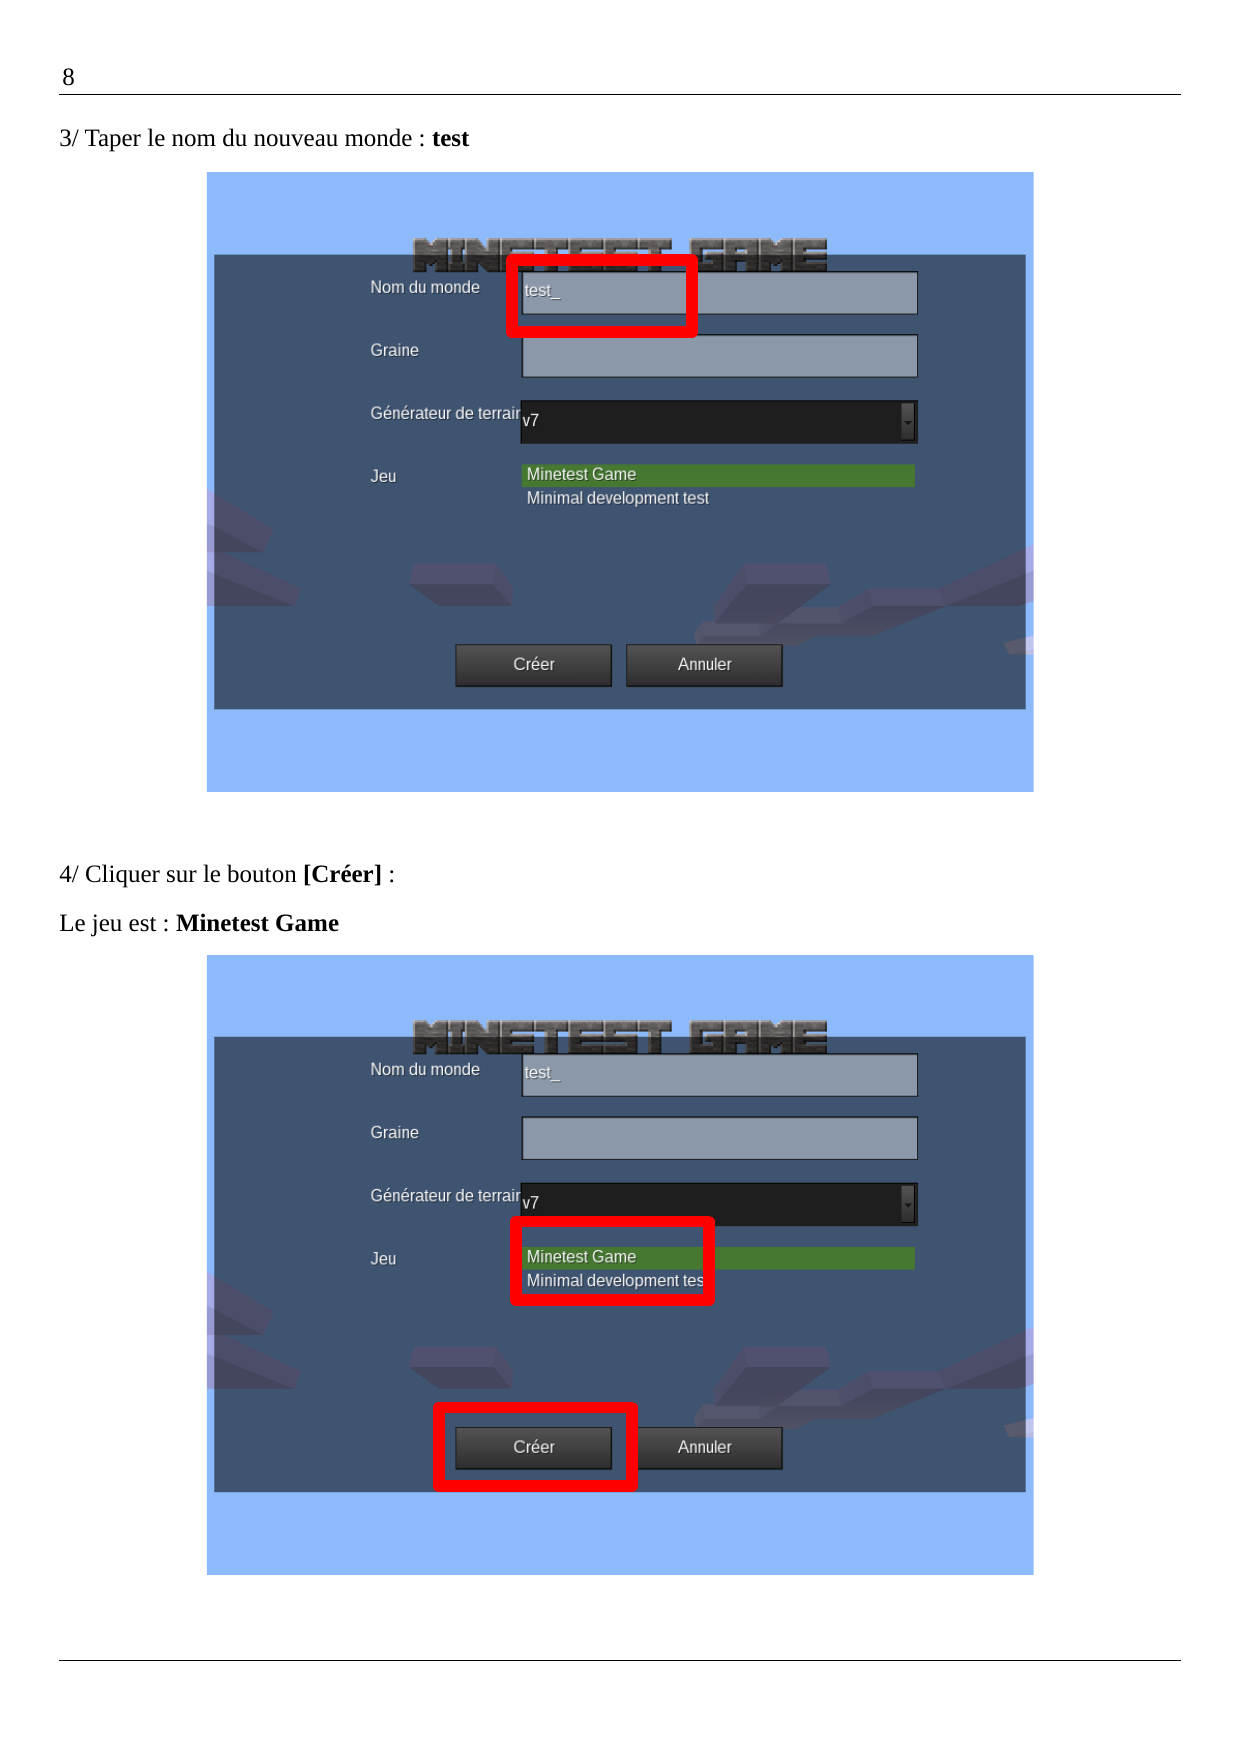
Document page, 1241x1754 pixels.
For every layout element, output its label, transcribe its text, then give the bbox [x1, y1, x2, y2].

text Le jeu est : Minetest Game [59, 908, 1181, 937]
text 3/ Taper le nom du nouveau monde : test [59, 123, 1181, 152]
picture [206, 172, 1034, 792]
picture [206, 955, 1034, 1575]
text 4/ Cliquer sur le bouton [Créer] : [59, 859, 1181, 888]
